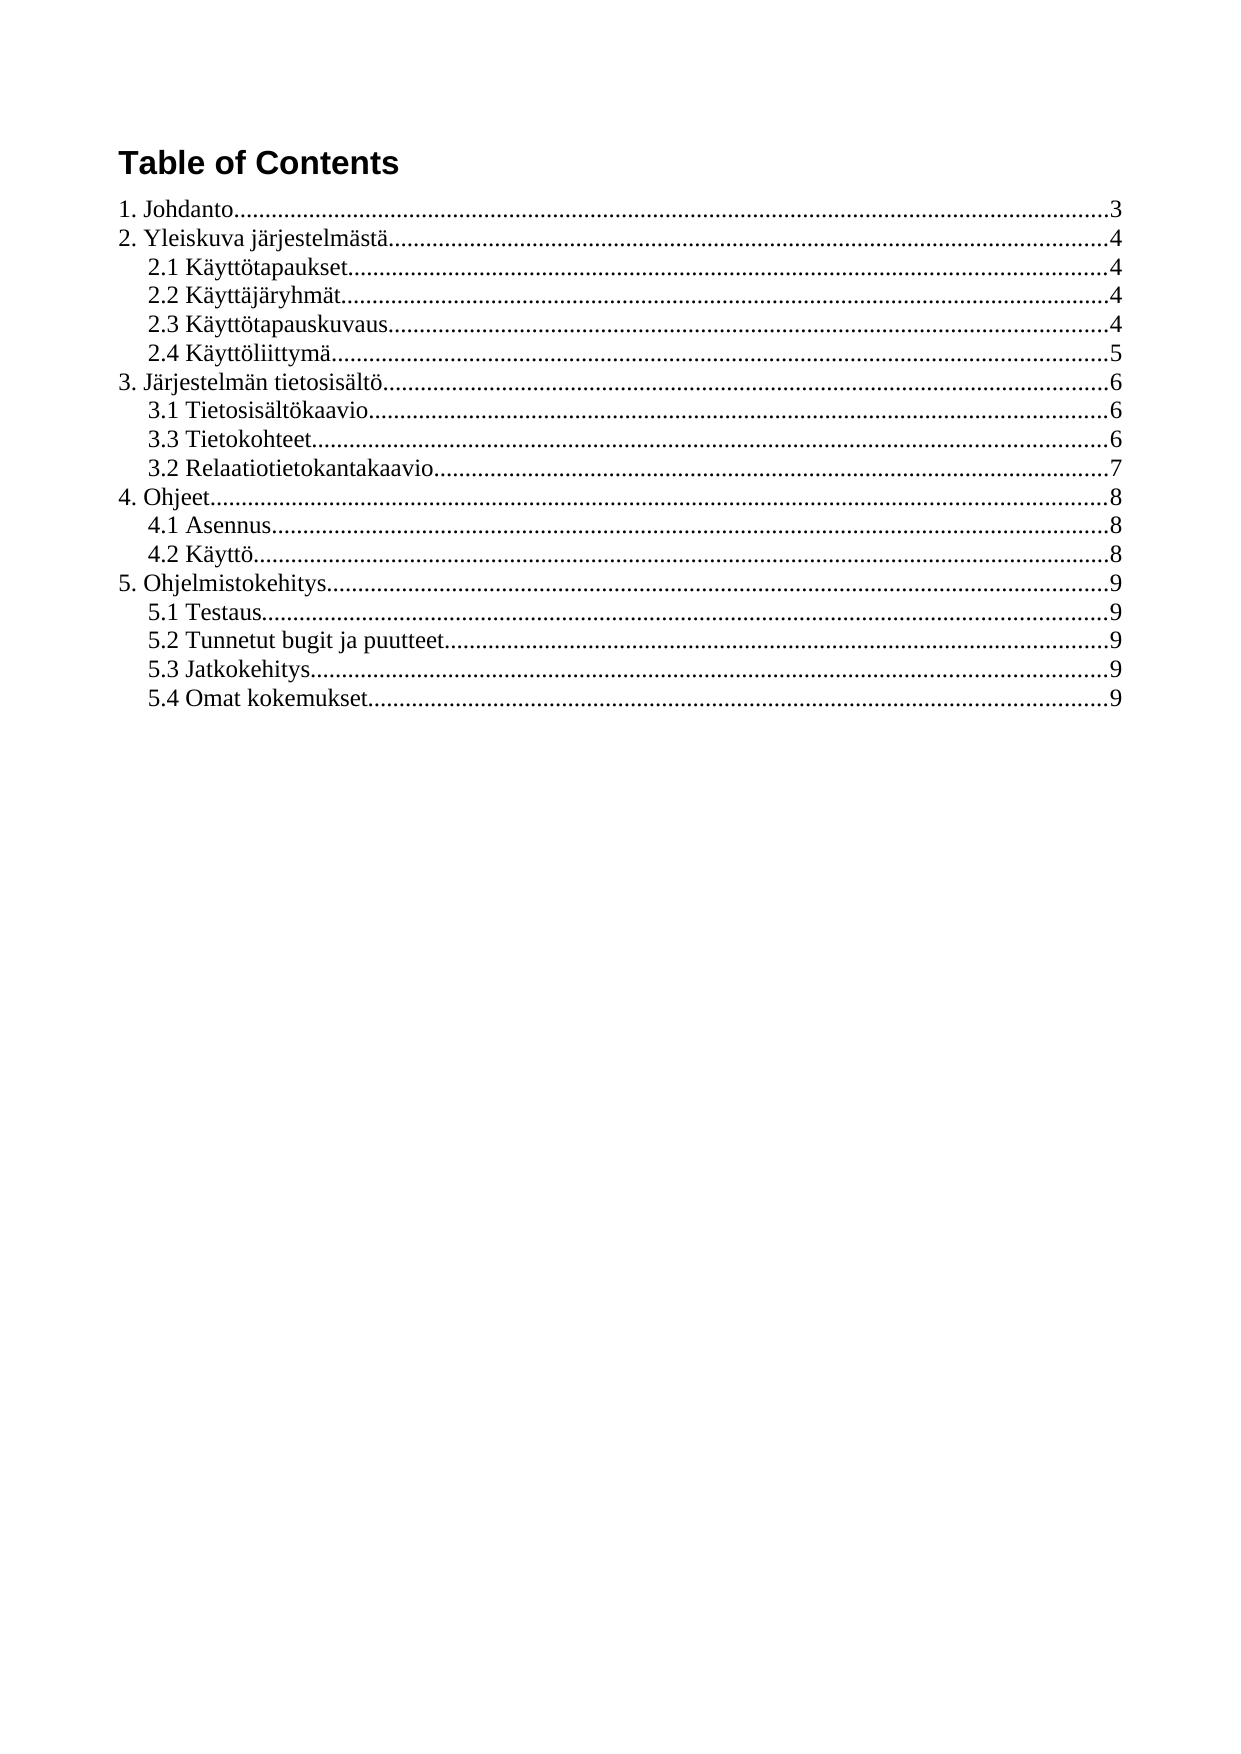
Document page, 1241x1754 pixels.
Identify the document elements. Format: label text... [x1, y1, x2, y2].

subtitle Table of Contents [118, 143, 1122, 182]
text 1. Johdanto 3 [118, 194, 1122, 223]
text 3.3 Tietokohteet 6 [148, 424, 1122, 453]
text 2.3 Käyttötapauskuvaus 4 [148, 309, 1122, 338]
text 5.2 Tunnetut bugit ja puutteet 9 [148, 625, 1122, 654]
text 2. Yleiskuva järjestelmästä 4 [118, 223, 1122, 252]
text 5.1 Testaus 9 [148, 597, 1122, 625]
text 3.1 Tietosisältökaavio 6 [148, 395, 1122, 424]
text 5. Ohjelmistokehitys 9 [118, 568, 1122, 597]
text 4.1 Asennus 8 [148, 510, 1122, 539]
text 5.3 Jatkokehitys 9 [148, 654, 1122, 683]
text 4.2 Käyttö 8 [148, 539, 1122, 568]
text 3.2 Relaatiotietokantakaavio 7 [148, 453, 1122, 482]
text 4. Ohjeet 8 [118, 482, 1122, 510]
text 2.2 Käyttäjäryhmät 4 [148, 280, 1122, 309]
text 2.4 Käyttöliittymä 5 [148, 338, 1122, 367]
text 2.1 Käyttötapaukset 4 [148, 252, 1122, 280]
text 3. Järjestelmän tietosisältö 6 [118, 367, 1122, 395]
text 5.4 Omat kokemukset 9 [148, 683, 1122, 712]
